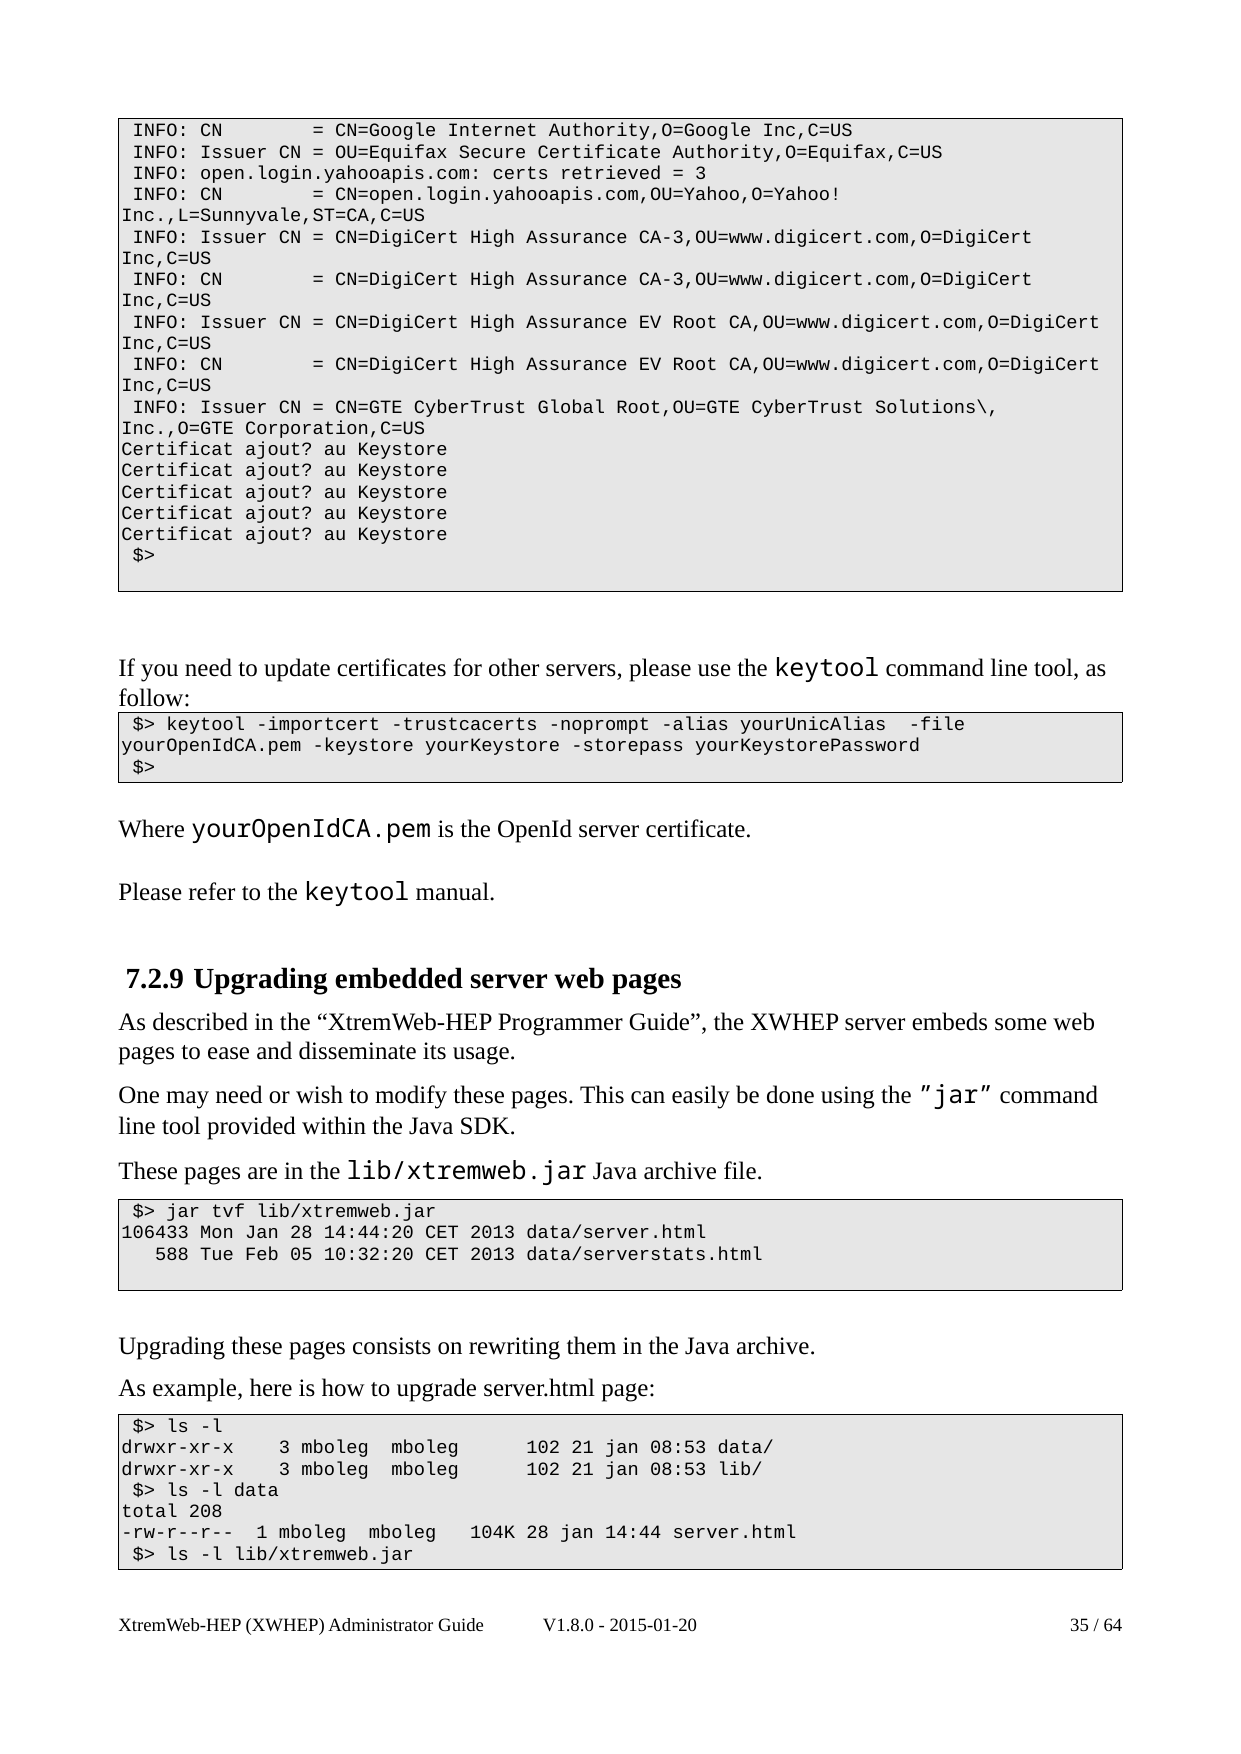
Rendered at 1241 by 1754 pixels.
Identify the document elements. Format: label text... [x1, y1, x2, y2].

text INFO: Issuer CN = CN=DigiCert High Assurance EV Root CA,OU=www.digicert.com,O=DigiCert Inc,C=US [119, 309, 1122, 352]
text Certificat ajout? au Keystore [119, 479, 1122, 501]
subtitle Upgrading embedded server web pages [118, 961, 1122, 995]
text $> keytool -importcert -trustcacerts -noprompt -alias yourUnicAlias -file yourOpenIdCA.pem -keystore yourKeystore -storepass yourKeystorePassword [119, 713, 1122, 754]
text Certificat ajout? au Keystore [119, 437, 1122, 458]
text -rw-r--r-- 1 mboleg mboleg 104K 28 jan 14:44 server.html [119, 1520, 1122, 1541]
text INFO: CN = CN=DigiCert High Assurance EV Root CA,OU=www.digicert.com,O=DigiCert Inc,C=US [119, 352, 1122, 394]
text Upgrading these pages consists on rewriting them in the Java archive. [118, 1331, 1122, 1360]
text $> ls -l lib/xtremweb.jar [119, 1541, 1122, 1569]
text These pages are in the lib/xtremweb.jar Java archive file. [118, 1152, 1122, 1187]
text INFO: CN = CN=Google Internet Authority,O=Google Inc,C=US [119, 119, 1122, 139]
text Certificat ajout? au Keystore [119, 522, 1122, 543]
text INFO: Issuer CN = OU=Equifax Secure Certificate Authority,O=Equifax,C=US [119, 139, 1122, 161]
text $> ls -l data [119, 1478, 1122, 1499]
text $> ls -l [119, 1415, 1122, 1435]
text $> jar tvf lib/xtremweb.jar [119, 1200, 1122, 1220]
text 588 Tue Feb 05 10:32:20 CET 2013 data/serverstats.html [119, 1242, 1122, 1263]
text Where yourOpenIdCA.pem is the OpenId server certificate. [118, 811, 1122, 844]
text One may need or wish to modify these pages. This can easily be done using the ”jar” command line tool provided within the Java SDK. [118, 1077, 1122, 1140]
text drwxr-xr-x 3 mboleg mboleg 102 21 jan 08:53 data/ [119, 1435, 1122, 1456]
text INFO: Issuer CN = CN=GTE CyberTrust Global Root,OU=GTE CyberTrust Solutions\, Inc.,O=GTE Corporation,C=US [119, 394, 1122, 437]
text If you need to update certificates for other servers, please use the keytool command line tool, as follow: [118, 649, 1122, 712]
text total 208 [119, 1499, 1122, 1520]
text Certificat ajout? au Keystore [119, 458, 1122, 479]
text Certificat ajout? au Keystore [119, 501, 1122, 522]
text INFO: CN = CN=open.login.yahooapis.com,OU=Yahoo,O=Yahoo! Inc.,L=Sunnyvale,ST=CA,C=US [119, 182, 1122, 224]
text INFO: Issuer CN = CN=DigiCert High Assurance CA-3,OU=www.digicert.com,O=DigiCert Inc,C=US [119, 224, 1122, 267]
text INFO: open.login.yahooapis.com: certs retrieved = 3 [119, 161, 1122, 182]
text Please refer to the keytool manual. [118, 873, 1122, 907]
text $> [119, 543, 1122, 564]
text As example, here is how to upgrade server.html page: [118, 1373, 1122, 1401]
text As described in the “XtremWeb-HEP Programmer Guide”, the XWHEP server embeds some web pages to ease and disseminate its usage. [118, 1007, 1122, 1065]
text $> [119, 754, 1122, 782]
text 106433 Mon Jan 28 14:44:20 CET 2013 data/server.html [119, 1220, 1122, 1242]
text INFO: CN = CN=DigiCert High Assurance CA-3,OU=www.digicert.com,O=DigiCert Inc,C=US [119, 267, 1122, 309]
text drwxr-xr-x 3 mboleg mboleg 102 21 jan 08:53 lib/ [119, 1456, 1122, 1478]
